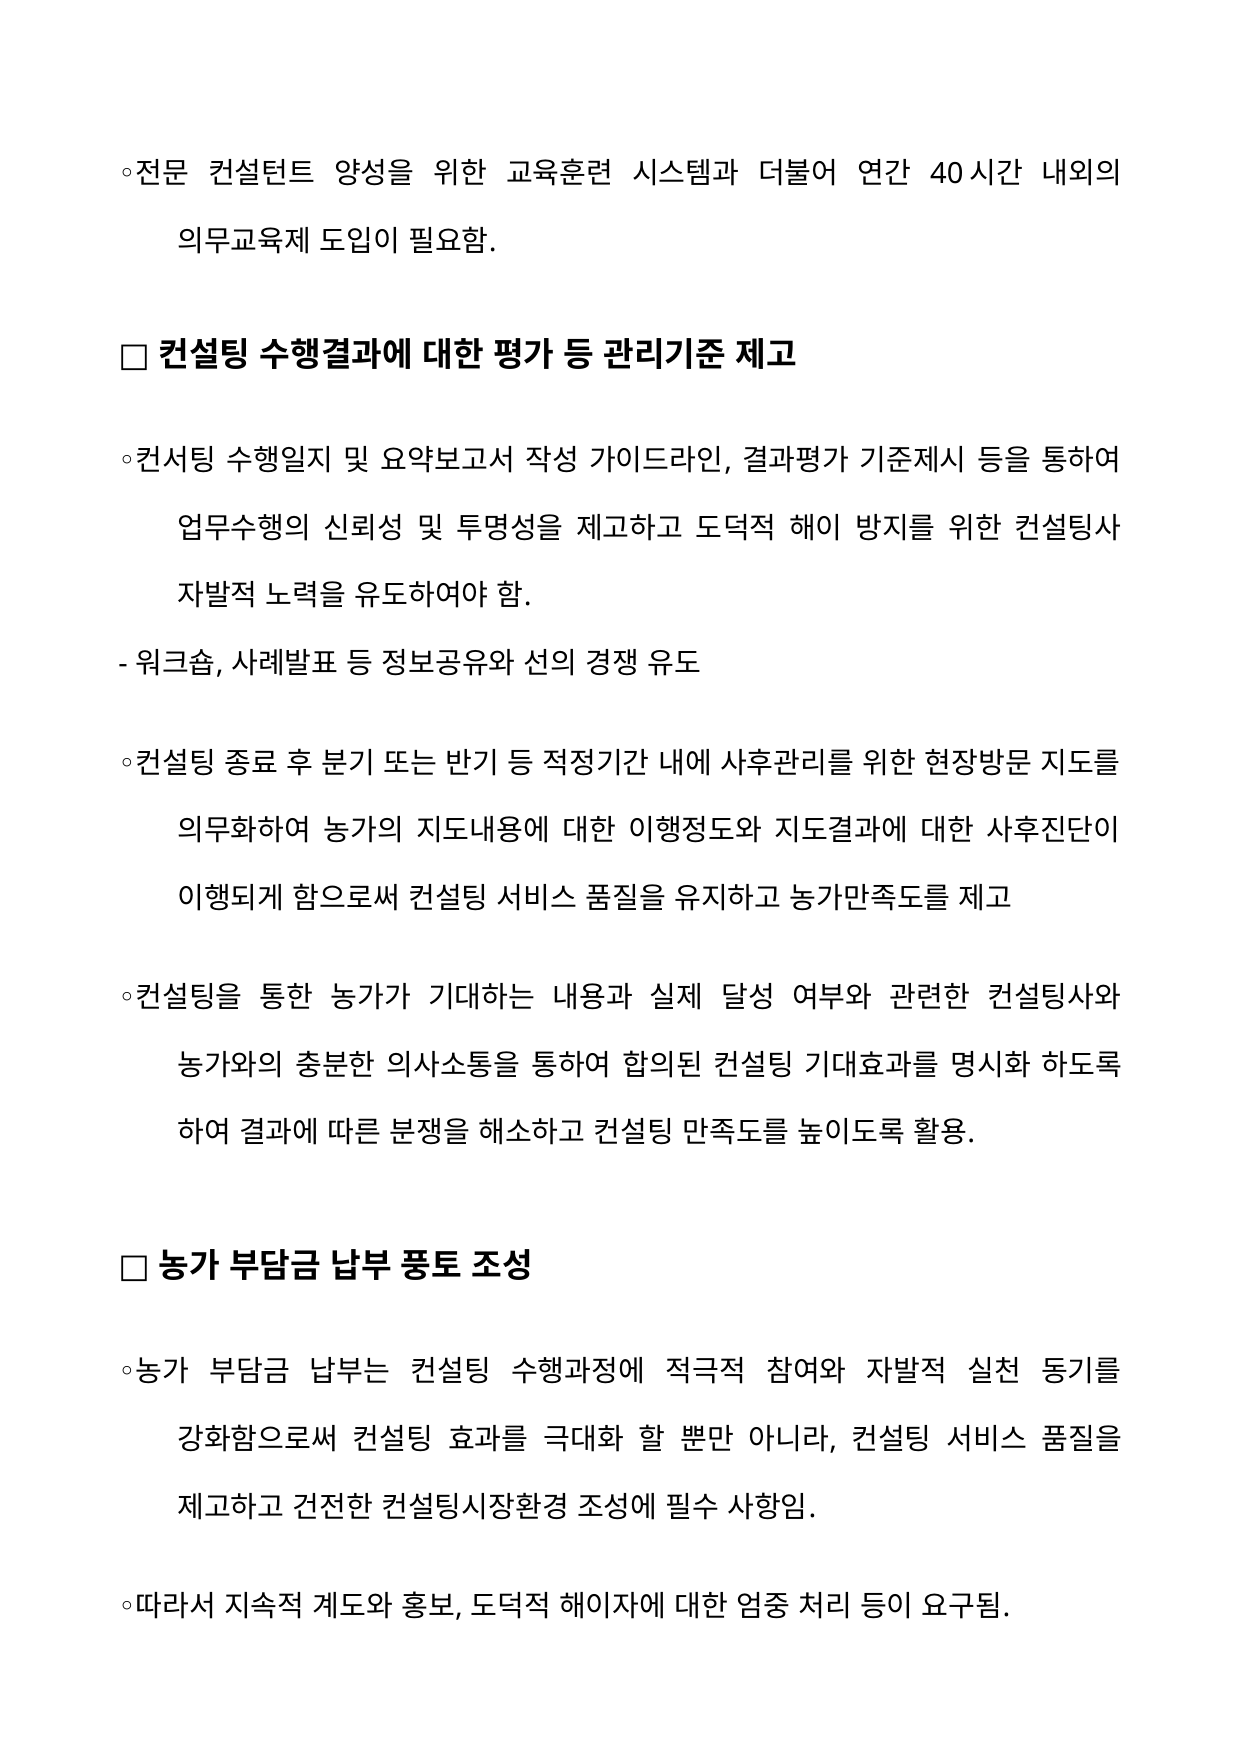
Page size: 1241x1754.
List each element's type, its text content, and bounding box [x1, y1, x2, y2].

text - 워크숍, 사례발표 등 정보공유와 선의 경쟁 유도 [118, 640, 1122, 682]
text ◦컨설팅 종료 후 분기 또는 반기 등 적정기간 내에 사후관리를 위한 현장방문 지도를 의무화하여 농가의 지도내용에 대한 이행정도와 지도결과에 대한 사후진단이 이행되게 함으로써 컨설팅 서비스 품질을 유지하고 농가만족도를 제고 [118, 739, 1122, 917]
text □ 컨설팅 수행결과에 대한 평가 등 관리기준 제고 [118, 327, 1122, 376]
text ◦컨서팅 수행일지 및 요약보고서 작성 가이드라인, 결과평가 기준제시 등을 통하여 업무수행의 신뢰성 및 투명성을 제고하고 도덕적 해이 방지를 위한 컨설팅사 자발적 노력을 유도하여야 함. [118, 437, 1122, 614]
text ◦따라서 지속적 계도와 홍보, 도덕적 해이자에 대한 엄중 처리 등이 요구됨. [118, 1583, 1122, 1625]
text ◦컨설팅을 통한 농가가 기대하는 내용과 실제 달성 여부와 관련한 컨설팅사와 농가와의 충분한 의사소통을 통하여 합의된 컨설팅 기대효과를 명시화 하도록 하여 결과에 따른 분쟁을 해소하고 컨설팅 만족도를 높이도록 활용. [118, 974, 1122, 1151]
text ◦전문 컨설턴트 양성을 위한 교육훈련 시스템과 더불어 연간 40시간 내외의 의무교육제 도입이 필요함. [118, 150, 1122, 260]
text □ 농가 부담금 납부 풍토 조성 [118, 1239, 1122, 1287]
text ◦농가 부담금 납부는 컨설팅 수행과정에 적극적 참여와 자발적 실천 동기를 강화함으로써 컨설팅 효과를 극대화 할 뿐만 아니라, 컨설팅 서비스 품질을 제고하고 건전한 컨설팅시장환경 조성에 필수 사항임. [118, 1348, 1122, 1526]
